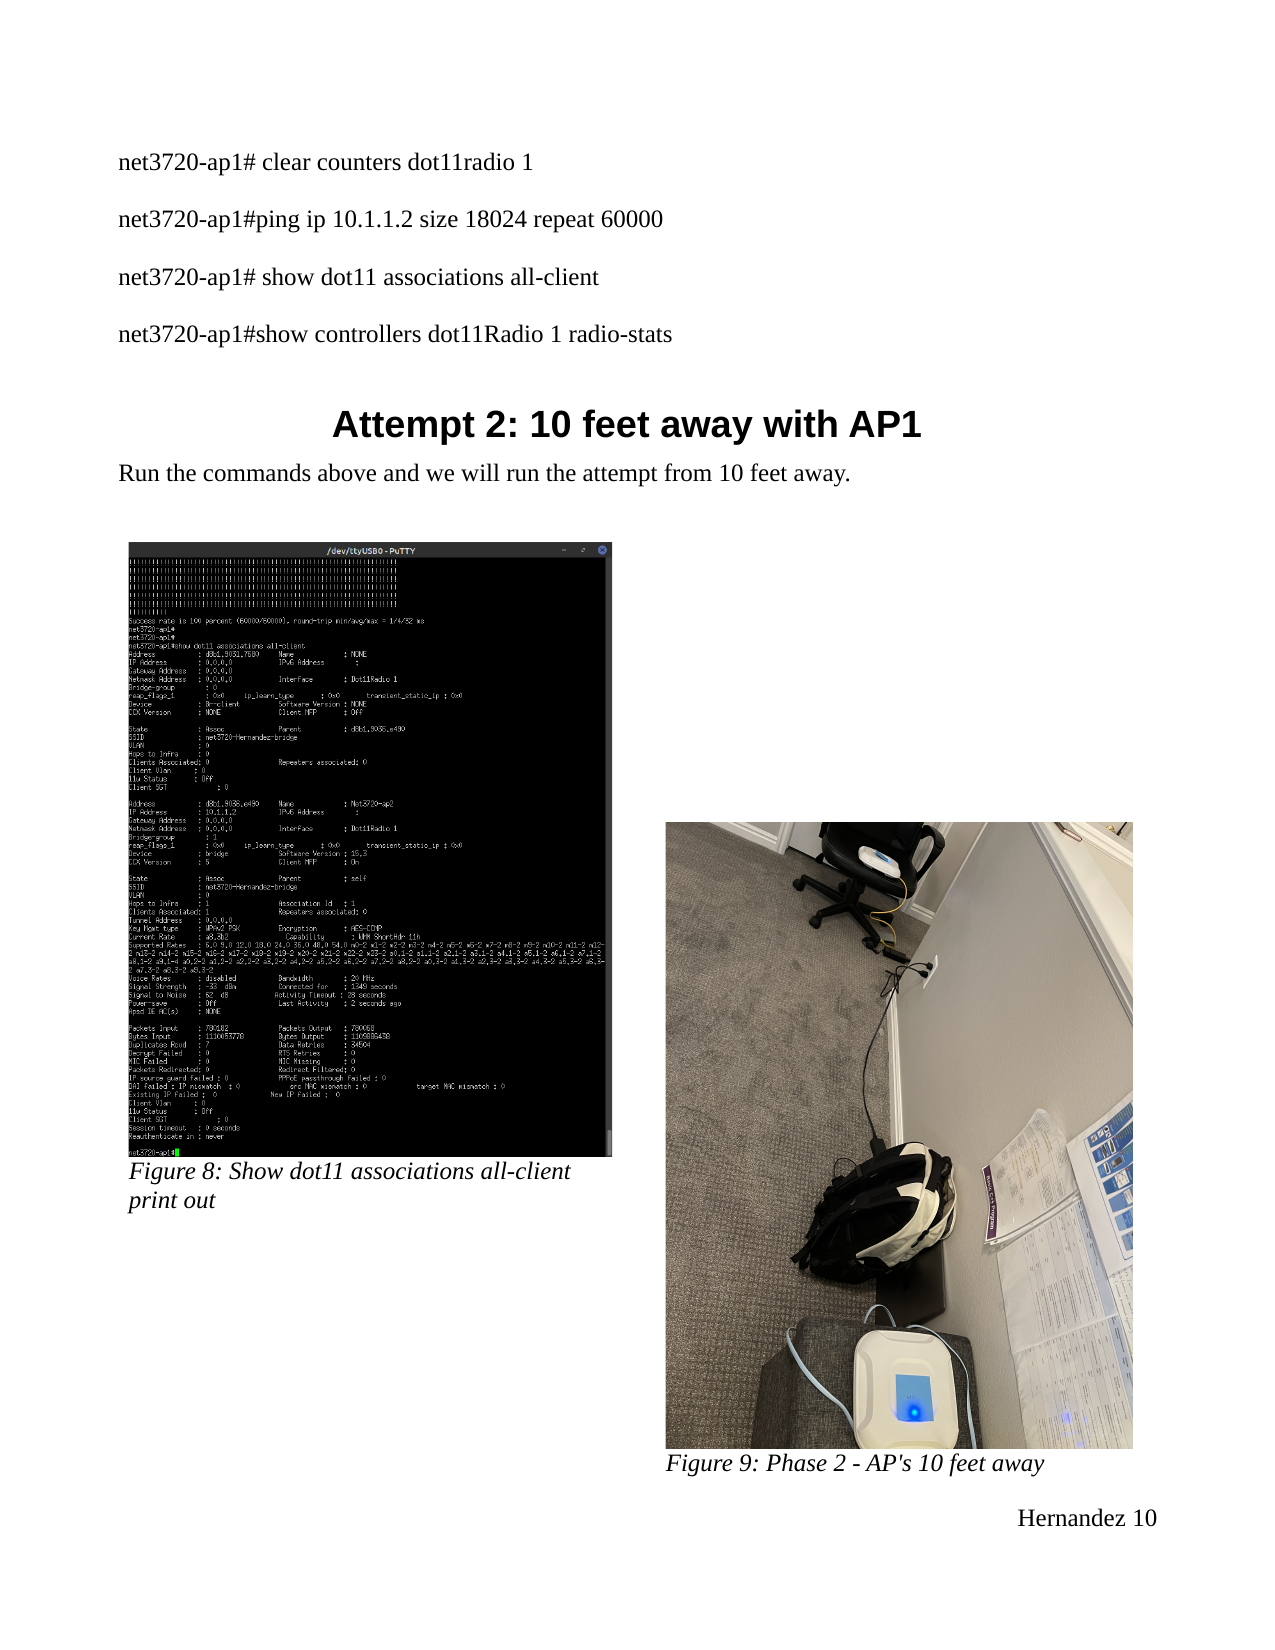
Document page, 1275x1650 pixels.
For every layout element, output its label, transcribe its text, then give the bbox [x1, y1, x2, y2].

text net3720-ap1# show dot11 associations all-client [118, 262, 1157, 291]
text net3720-ap1#show controllers dot11Radio 1 radio-stats [118, 319, 1157, 348]
picture [665, 822, 1133, 1449]
text Figure 8: Show dot11 associations all-client print out [128, 1157, 612, 1214]
text net3720-ap1# clear counters dot11radio 1 [118, 147, 1157, 176]
text Figure 9: Phase 2 - AP's 10 feet away [666, 1449, 1133, 1477]
picture [128, 542, 613, 1157]
text net3720-ap1#ping ip 10.1.1.2 size 18024 repeat 60000 [118, 204, 1157, 233]
subtitle Attempt 2: 10 feet away with AP1 [118, 402, 1157, 446]
text Run the commands above and we will run the attempt from 10 feet away. [118, 458, 1157, 487]
